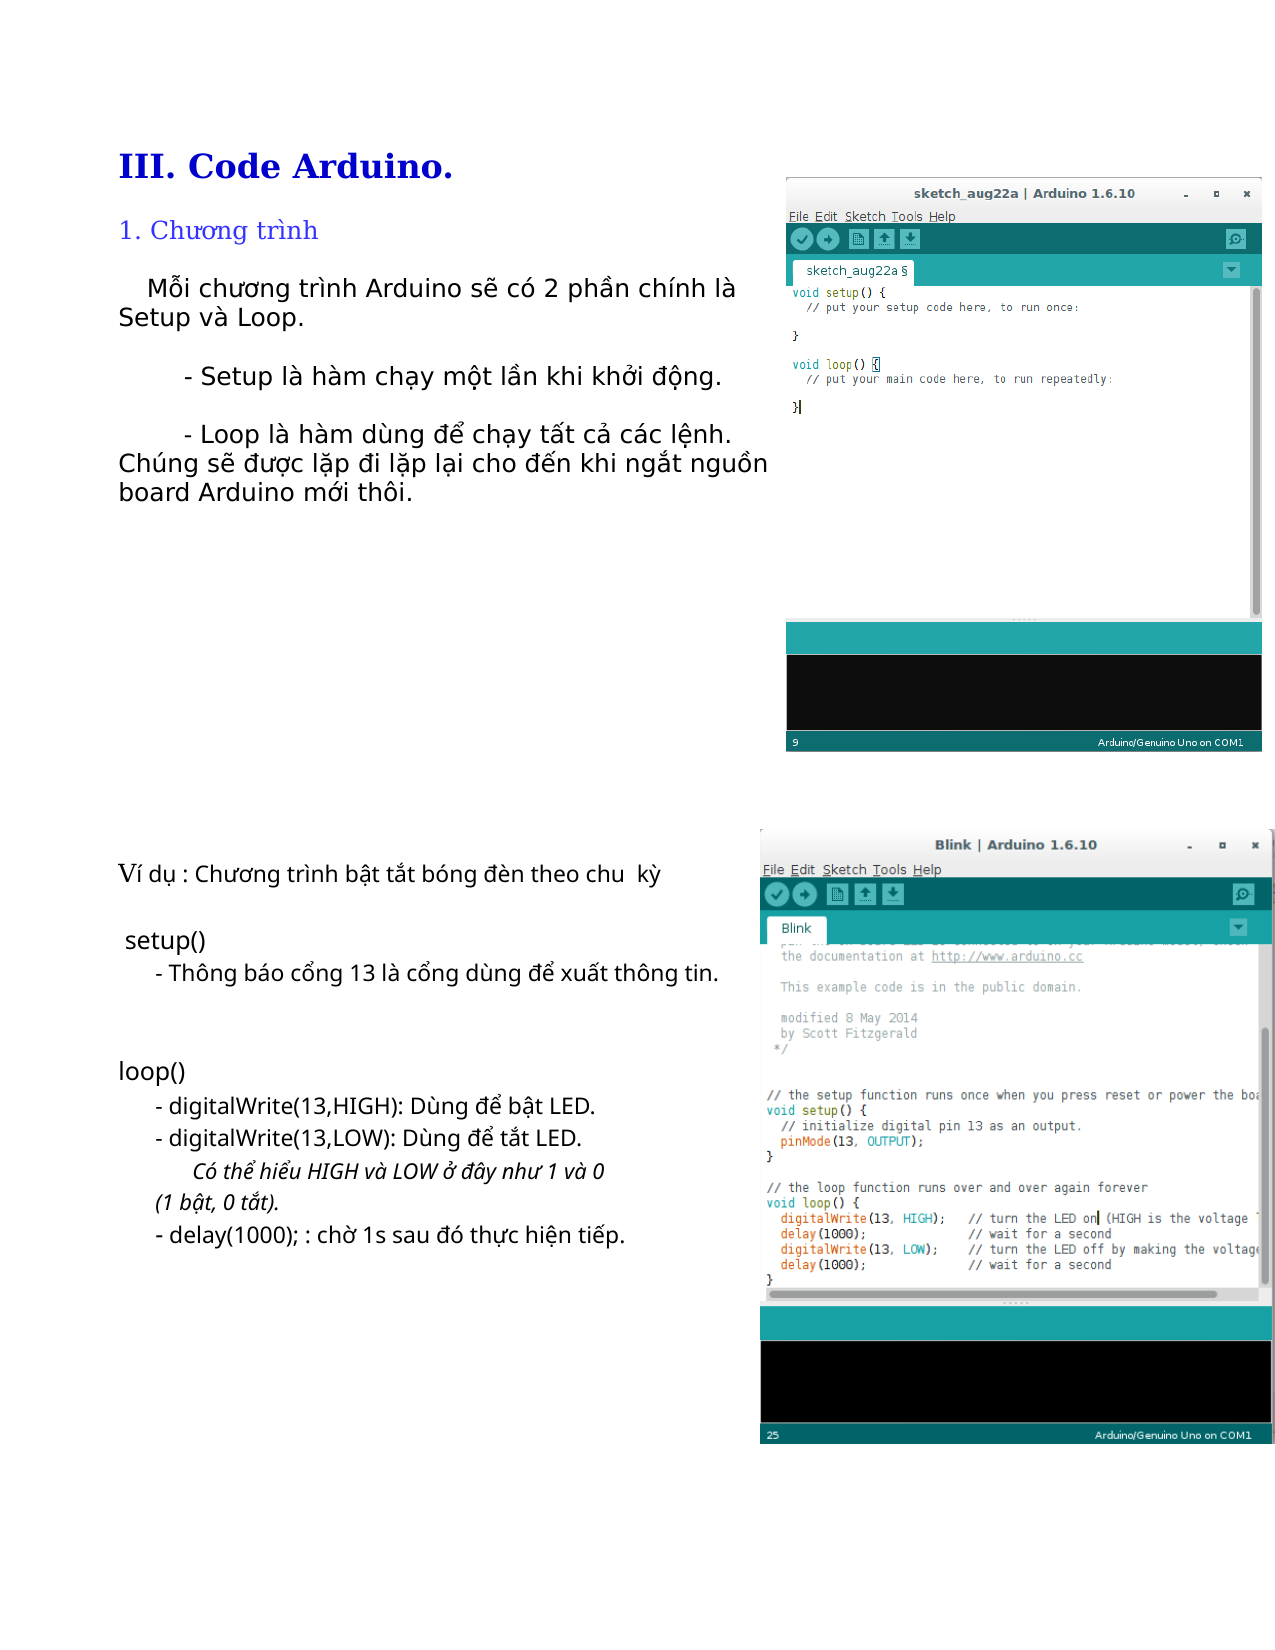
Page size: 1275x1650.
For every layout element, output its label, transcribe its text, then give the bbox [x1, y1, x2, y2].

picture [786, 177, 1262, 752]
text setup() [118, 923, 760, 957]
text - Thông báo cổng 13 là cổng dùng để xuất thông tin. [118, 957, 760, 988]
text loop() [118, 1053, 760, 1087]
picture [760, 829, 1275, 1444]
text 1. Chương trình [118, 216, 786, 245]
text III. Code Arduino. [118, 147, 1157, 187]
text - Loop là hàm dùng để chạy tất cả các lệnh. Chúng sẽ được lặp đi lặp lại cho đến khi ngắt nguồn board Arduino mới thôi. [118, 420, 786, 507]
text Mỗi chương trình Arduino sẽ có 2 phần chính là Setup và Loop. [118, 274, 786, 332]
text Ví dụ : Chương trình bật tắt bóng đèn theo chu kỳ [118, 857, 760, 889]
text - digitalWrite(13,LOW): Dùng để tắt LED. [118, 1122, 760, 1153]
text - digitalWrite(13,HIGH): Dùng để bật LED. [118, 1087, 760, 1122]
text - Setup là hàm chạy một lần khi khởi động. [118, 362, 786, 391]
text Có thể hiểu HIGH và LOW ở đây như 1 và 0 [118, 1153, 760, 1187]
text - delay(1000); : chờ 1s sau đó thực hiện tiếp. [118, 1217, 760, 1251]
text (1 bật, 0 tắt). [118, 1187, 760, 1217]
